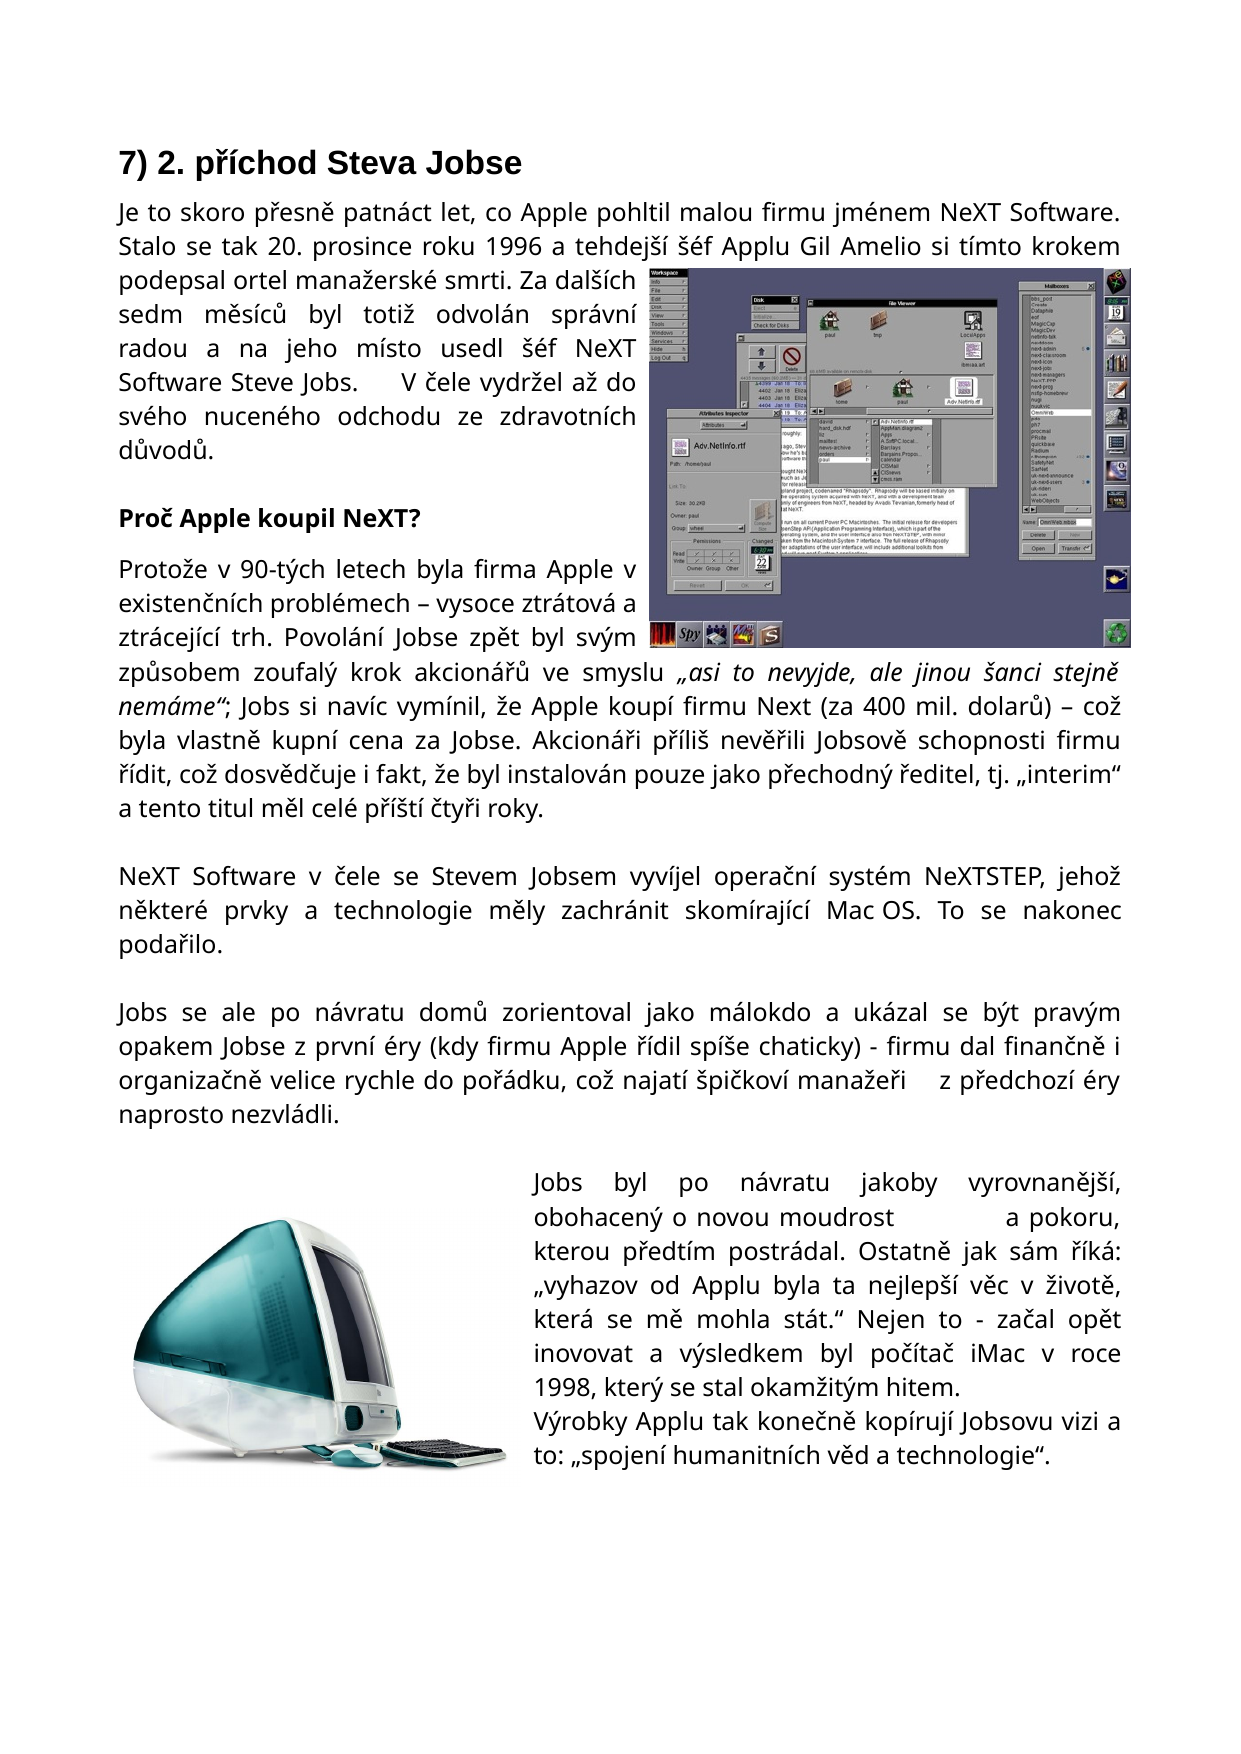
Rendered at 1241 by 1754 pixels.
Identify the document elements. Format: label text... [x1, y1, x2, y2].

picture [120, 1208, 522, 1487]
text Je to skoro přesně patnáct let, co Apple pohltil malou firmu jménem NeXT Software. Stalo se tak 20. prosince roku 1996 a tehdejší šéf Applu Gil Amelio si tímto krokem podepsal ortel manažerské smrti. Za dalších sedm měsíců byl totiž odvolán správní radou a na jeho místo usedl šéf NeXT Software Steve Jobs. V čele vydržel až do svého nuceného odchodu ze zdravotních důvodů. [118, 194, 1122, 467]
text Jobs byl po návratu jakoby vyrovnanější, obohacený o novou moudrost a pokoru, kterou předtím postrádal. Ostatně jak sám říká: „vyhazov od Applu byla ta nejlepší věc v životě, která se mě mohla stát.“ Nejen to - začal opět inovovat a výsledkem byl počítač iMac v roce 1998, který se stal okamžitým hitem. [118, 1131, 1122, 1403]
text Proč Apple koupil NeXT? [118, 501, 649, 535]
text Protože v 90-tých letech byla firma Apple v existenčních problémech – vysoce ztrátová a ztrácející trh. Povolání Jobse zpět byl svým způsobem zoufalý krok akcionářů ve smyslu „asi to nevyjde, ale jinou šanci stejně nemáme“; Jobs si navíc vymínil, že Apple koupí firmu Next (za 400 mil. dolarů) – což byla vlastně kupní cena za Jobse. Akcionáři příliš nevěřili Jobsově schopnosti firmu řídit, což dosvědčuje i fakt, že byl instalován pouze jako přechodný ředitel, tj. „interim“ a tento titul měl celé příští čtyři roky. [118, 552, 1122, 824]
subtitle 7) 2. příchod Steva Jobse [118, 143, 1122, 182]
picture [649, 268, 1131, 648]
text Jobs se ale po návratu domů zorientoval jako málokdo a ukázal se být pravým opakem Jobse z první éry (kdy firmu Apple řídil spíše chaticky) - firmu dal finančně i organizačně velice rychle do pořádku, což najatí špičkoví manažeři z předchozí éry naprosto nezvládli. [118, 995, 1122, 1131]
text NeXT Software v čele se Stevem Jobsem vyvíjel operační systém NeXTSTEP, jehož některé prvky a technologie měly zachránit skomírající Mac OS. To se nakonec podařilo. [118, 858, 1122, 961]
text Výrobky Applu tak konečně kopírují Jobsovu vizi a to: „spojení humanitních věd a technologie“. [522, 1403, 1122, 1472]
